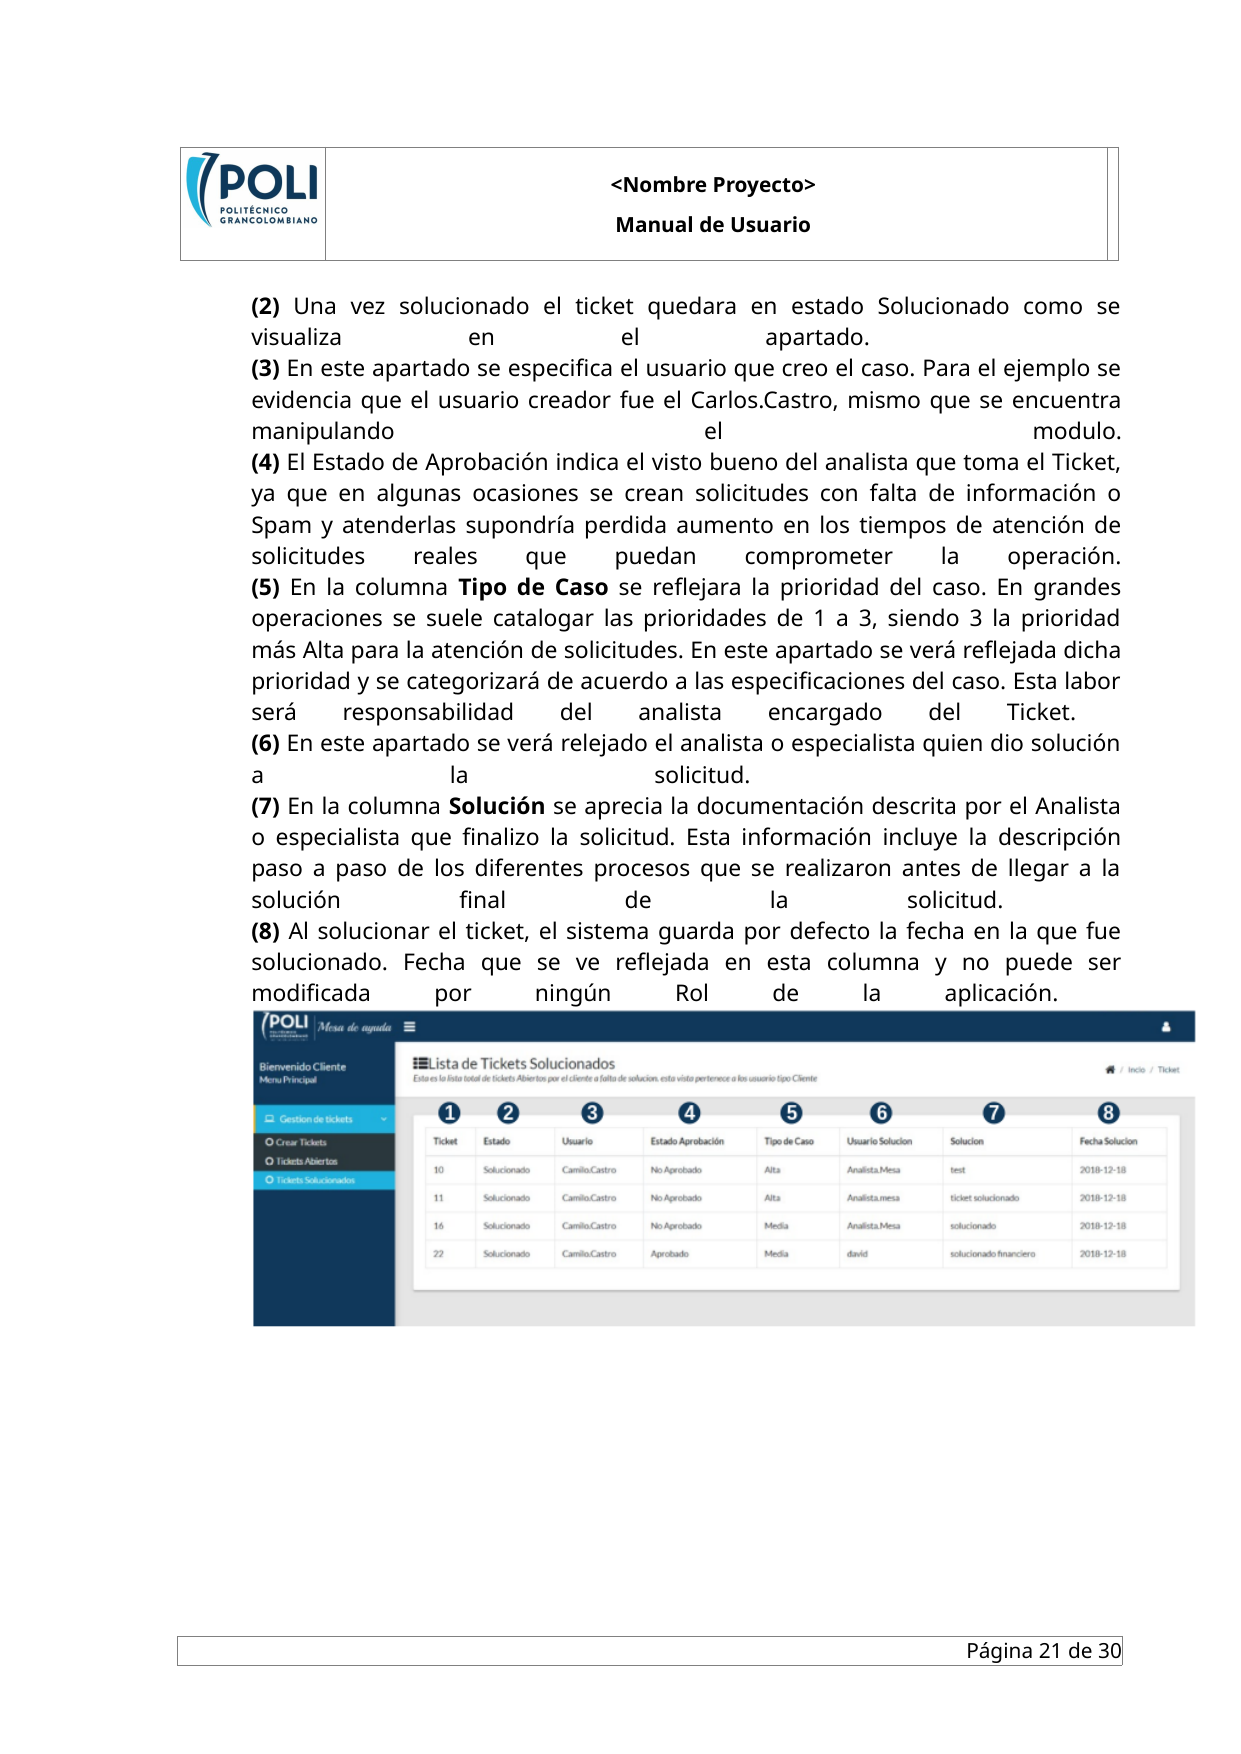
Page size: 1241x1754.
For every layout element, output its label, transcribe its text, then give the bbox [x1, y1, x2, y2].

text (2) Una vez solucionado el ticket quedara en estado Solucionado como se visualiza en el apartado. (3) En este apartado se especifica el usuario que creo el caso. Para el ejemplo se evidencia que el usuario creador fue el Carlos.Castro, mismo que se encuentra manipulando el modulo. (4) El Estado de Aprobación indica el visto bueno del analista que toma el Ticket, ya que en algunas ocasiones se crean solicitudes con falta de información o Spam y atenderlas supondría perdida aumento en los tiempos de atención de solicitudes reales que puedan comprometer la operación. (5) En la columna Tipo de Caso se reflejara la prioridad del caso. En grandes operaciones se suele catalogar las prioridades de 1 a 3, siendo 3 la prioridad más Alta para la atención de solicitudes. En este apartado se verá reflejada dicha prioridad y se categorizará de acuerdo a las especificaciones del caso. Esta labor será responsabilidad del analista encargado del Ticket. (6) En este apartado se verá relejado el analista o especialista quien dio solución a la solicitud. (7) En la columna Solución se aprecia la documentación descrita por el Analista o especialista que finalizo la solicitud. Esta información incluye la descripción paso a paso de los diferentes procesos que se realizaron antes de llegar a la solución final de la solicitud. (8) Al solucionar el ticket, el sistema guarda por defecto la fecha en la que fue solucionado. Fecha que se ve reflejada en esta columna y no puede ser modificada por ningún Rol de la aplicación. [251, 290, 1122, 1329]
